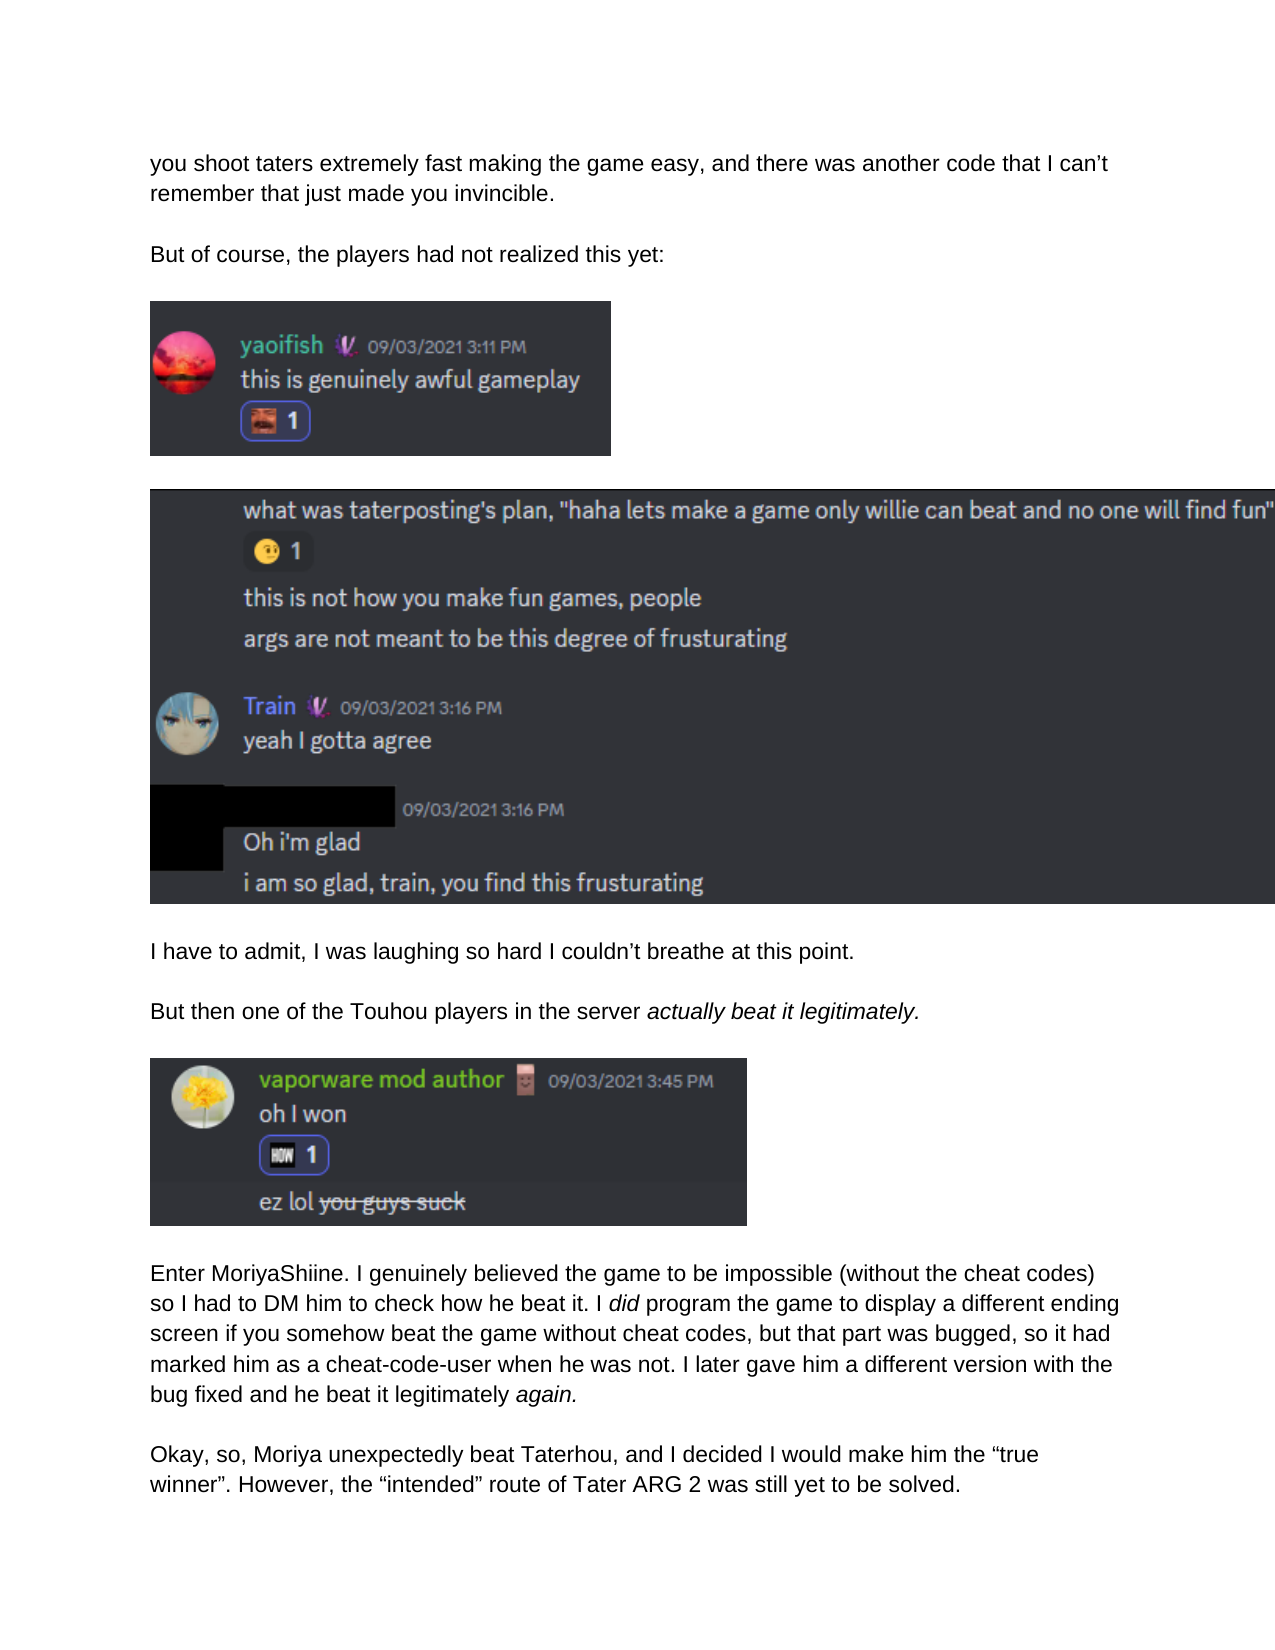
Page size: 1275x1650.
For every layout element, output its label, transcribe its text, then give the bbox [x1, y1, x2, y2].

text But of course, the players had not realized this yet: [150, 241, 1125, 267]
text I have to admit, I was laughing so hard I couldn’t breathe at this point. [150, 938, 1125, 964]
picture [150, 489, 1275, 904]
text you shoot taters extremely fast making the game easy, and there was another code that I can’t remember that just made you invincible. [150, 150, 1125, 207]
text Okay, so, Moriya unexpectedly beat Taterhou, and I decided I would make him the “true winner”. However, the “intended” route of Tater ARG 2 was still yet to be solved. [150, 1441, 1125, 1498]
picture [150, 301, 611, 456]
text But then one of the Touhou players in the server actually beat it legitimately. [150, 998, 1125, 1025]
text Enter MoriyaShiine. I genuinely believed the game to be impossible (without the cheat codes) so I had to DM him to check how he beat it. I did program the game to display a different ending screen if you somehow beat the game without cheat codes, but that part was bugged, so it had marked him as a cheat-code-user when he was not. I later gave him a different version with the bug fixed and he beat it legitimately again. [150, 1260, 1125, 1407]
picture [150, 1058, 747, 1226]
